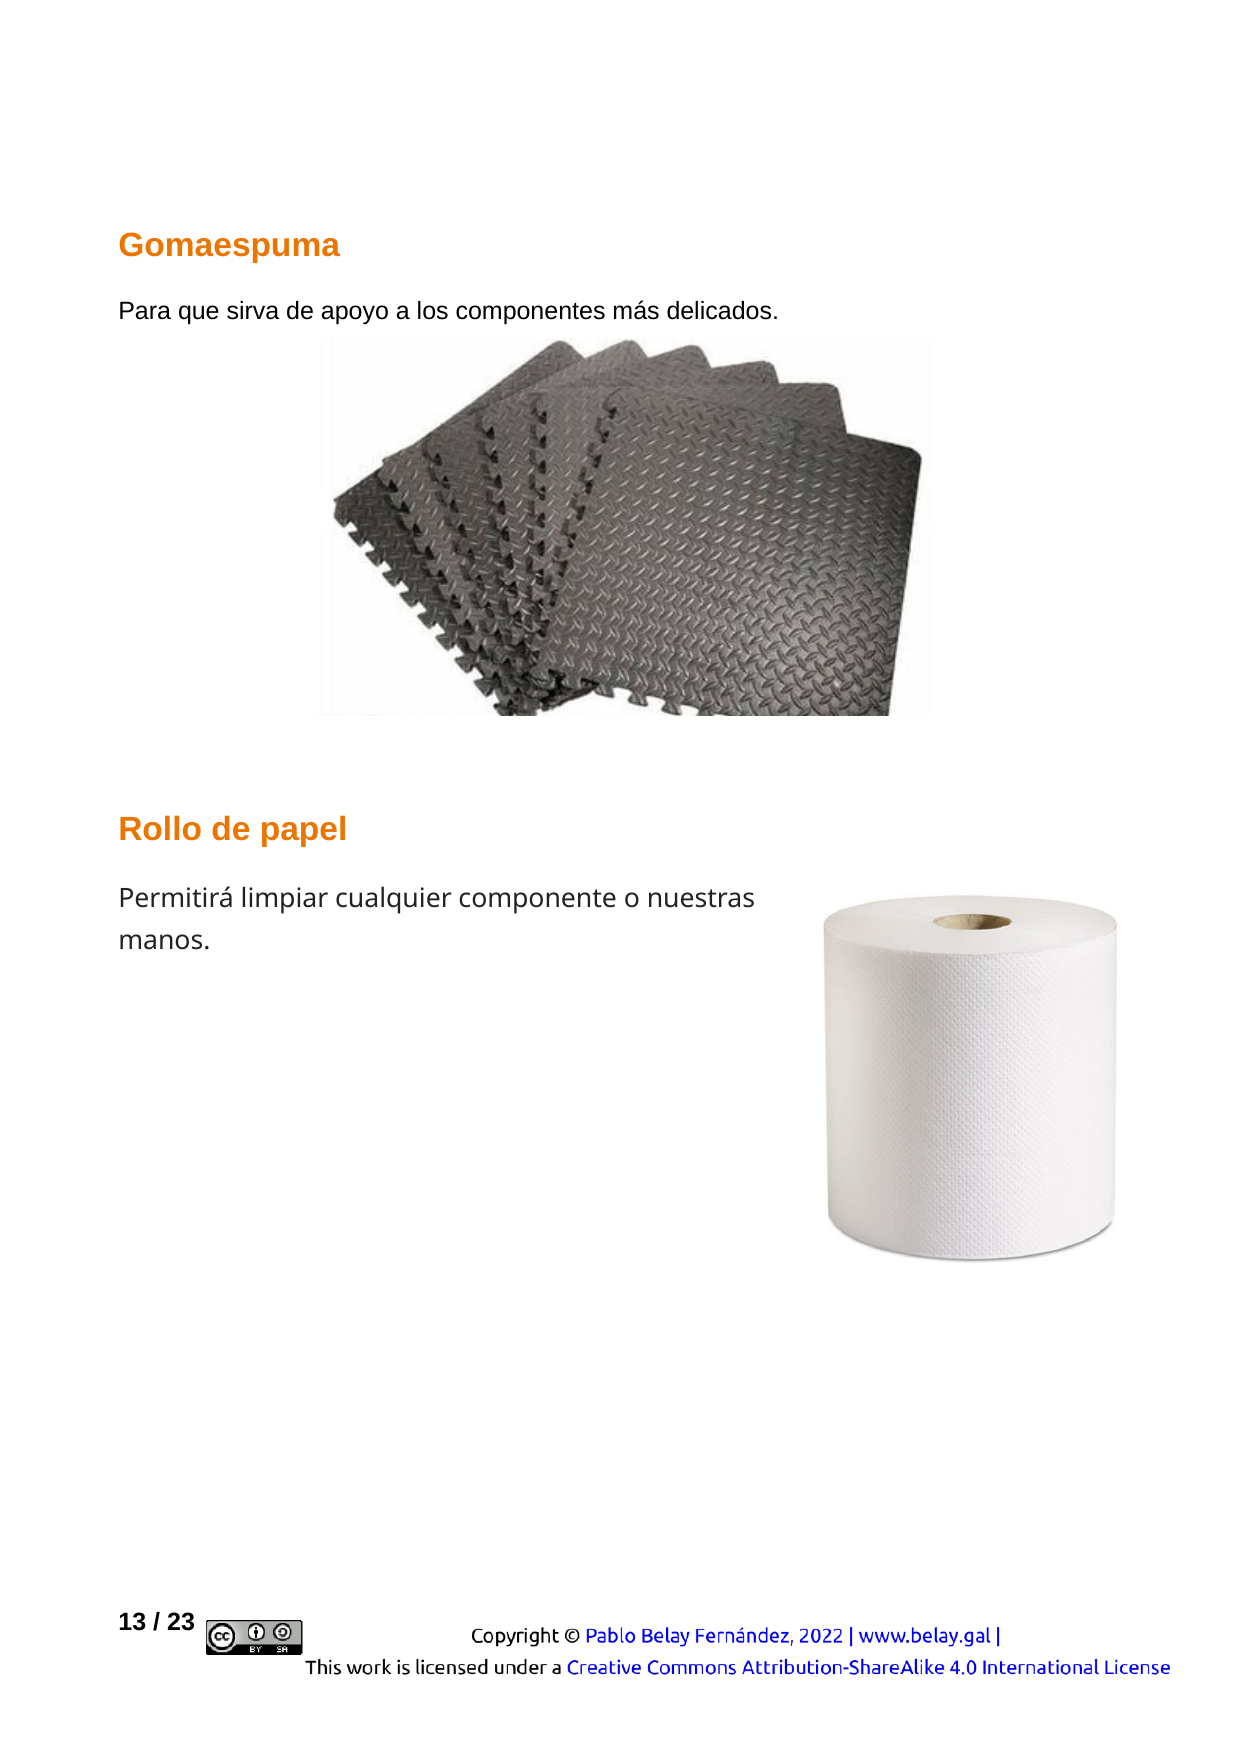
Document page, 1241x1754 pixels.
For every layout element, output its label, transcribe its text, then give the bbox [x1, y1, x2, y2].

subtitle Gomaespuma [118, 225, 1122, 264]
subtitle Rollo de papel [118, 809, 1122, 847]
picture [200, 1604, 1205, 1690]
text Permitirá limpiar cualquier componente o nuestras manos. [118, 879, 766, 957]
text Para que sirva de apoyo a los componentes más delicados. [118, 296, 1122, 324]
picture [259, 338, 982, 716]
picture [766, 879, 1166, 1279]
